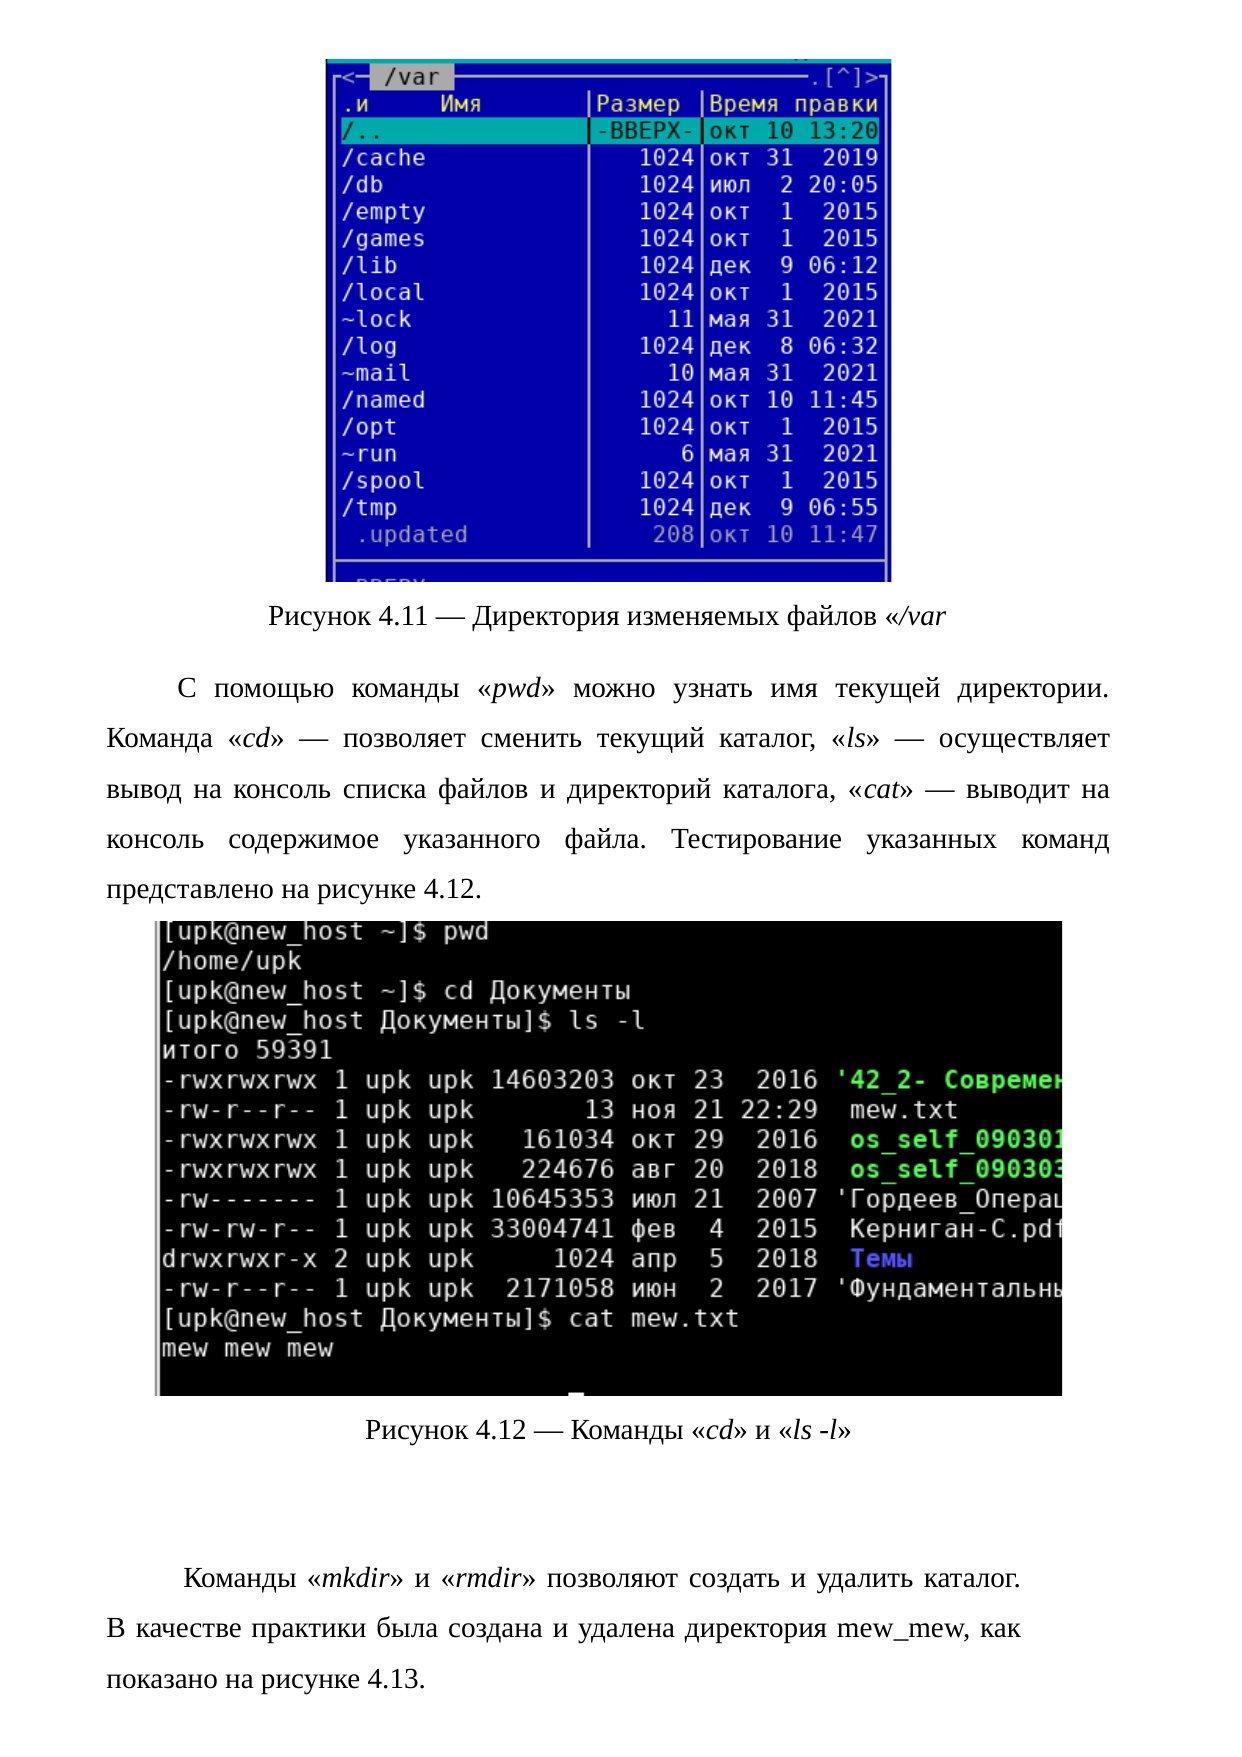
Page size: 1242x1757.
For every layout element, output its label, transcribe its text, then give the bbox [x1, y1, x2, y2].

text С помощью команды «pwd» можно узнать имя текущей директории. Команда «cd» — позволяет сменить текущий каталог, «ls» — осуществляет вывод на консоль списка файлов и директорий каталога, «cat» — выводит на консоль содержимое указанного файла. Тестирование указанных команд представлено на рисунке 4.12. [106, 670, 1110, 905]
text Рисунок 4.12 — Команды «cd» и «ls -l» [106, 934, 1110, 1446]
picture [154, 921, 1063, 1396]
picture [325, 59, 892, 582]
text Команды «mkdir» и «rmdir» позволяют создать и удалить каталог. В качестве практики была создана и удалена директория mew_mew, как показано на рисунке 4.13. [106, 1560, 1022, 1694]
text Рисунок 4.11 — Директория изменяемых файлов «/var [106, 75, 1110, 632]
